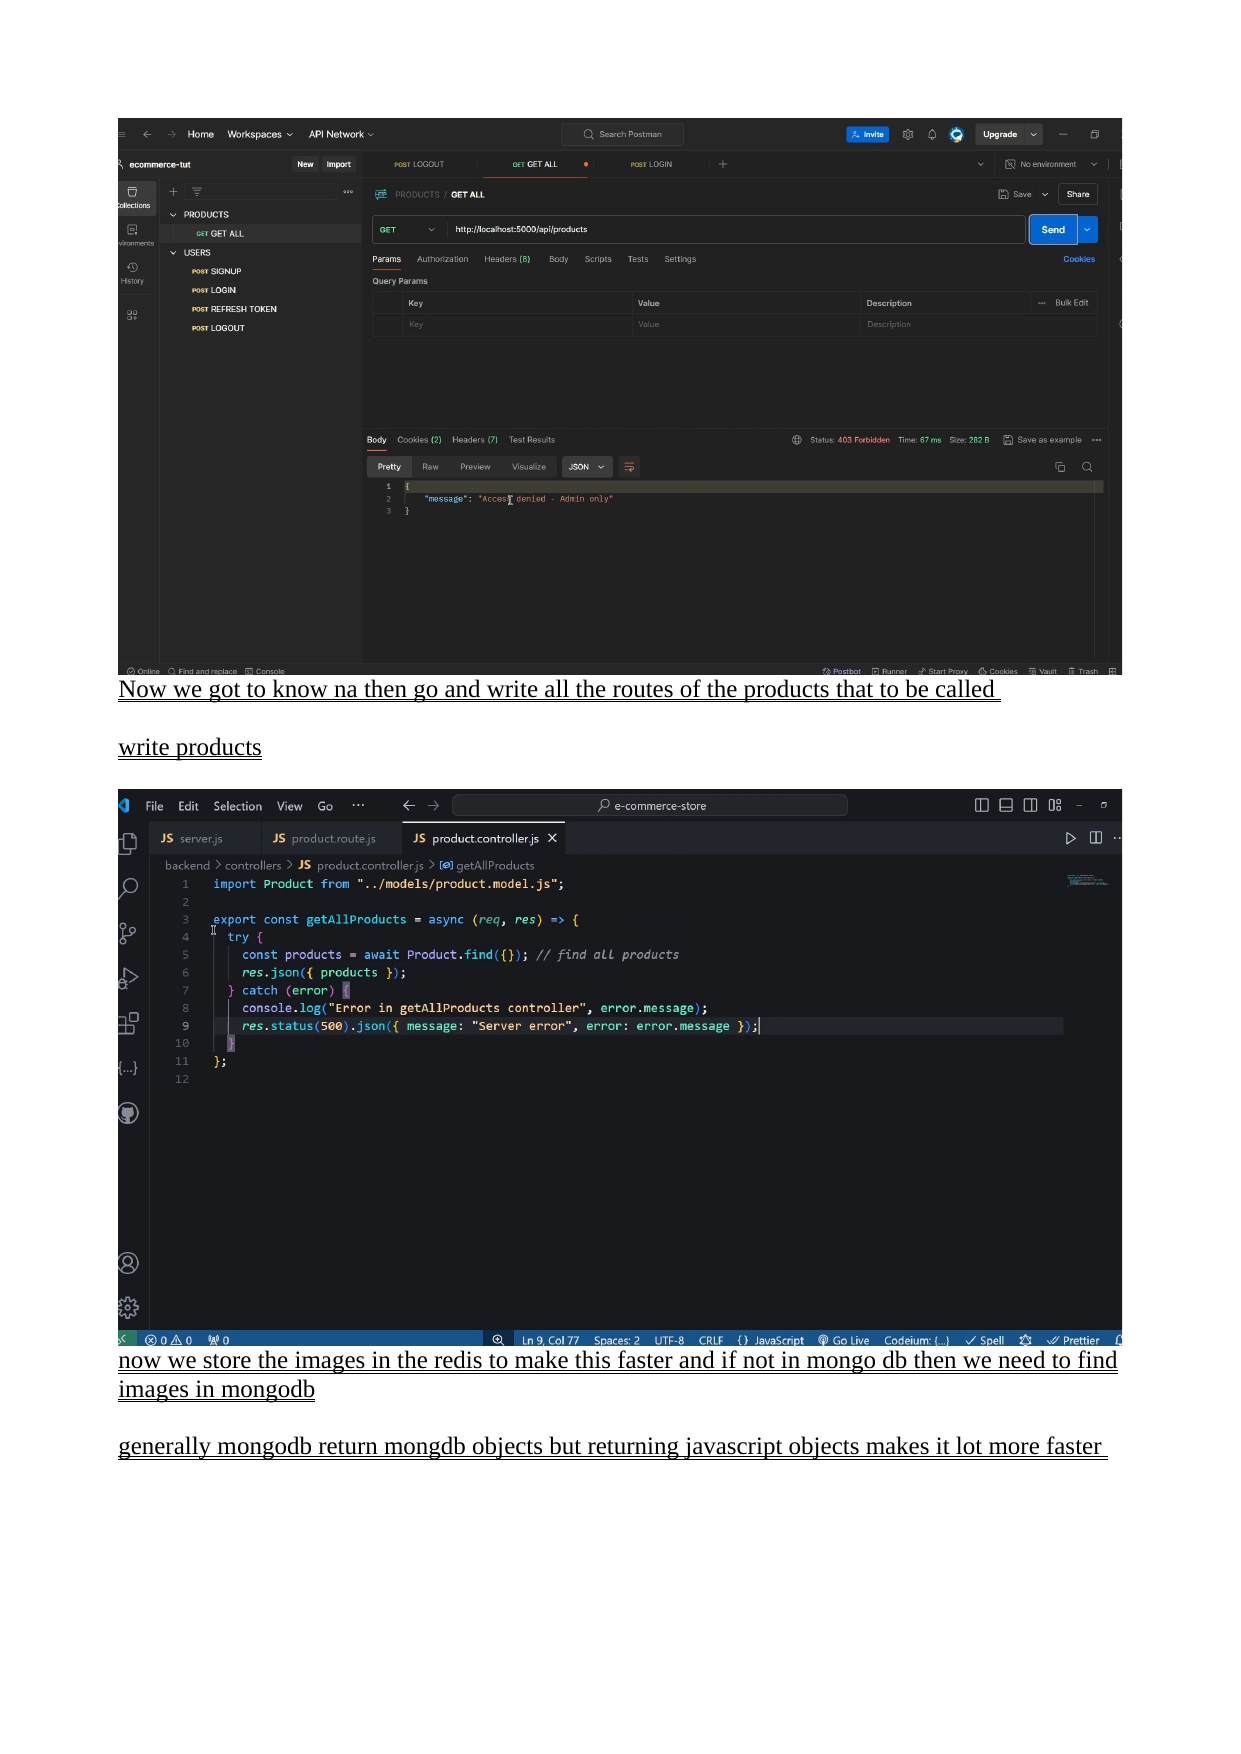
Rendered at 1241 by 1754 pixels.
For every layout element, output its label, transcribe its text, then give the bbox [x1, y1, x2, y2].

text now we store the images in the redis to make this faster and if not in mongo db then we need to find images in mongodb [118, 1346, 1122, 1403]
text write products [118, 732, 1122, 760]
picture [118, 118, 1123, 675]
picture [118, 789, 1123, 1346]
text Now we got to know na then go and write all the routes of the products that to be called [118, 675, 1122, 703]
text generally mongodb return mongdb objects but returning javascript objects makes it lot more faster [118, 1431, 1122, 1460]
